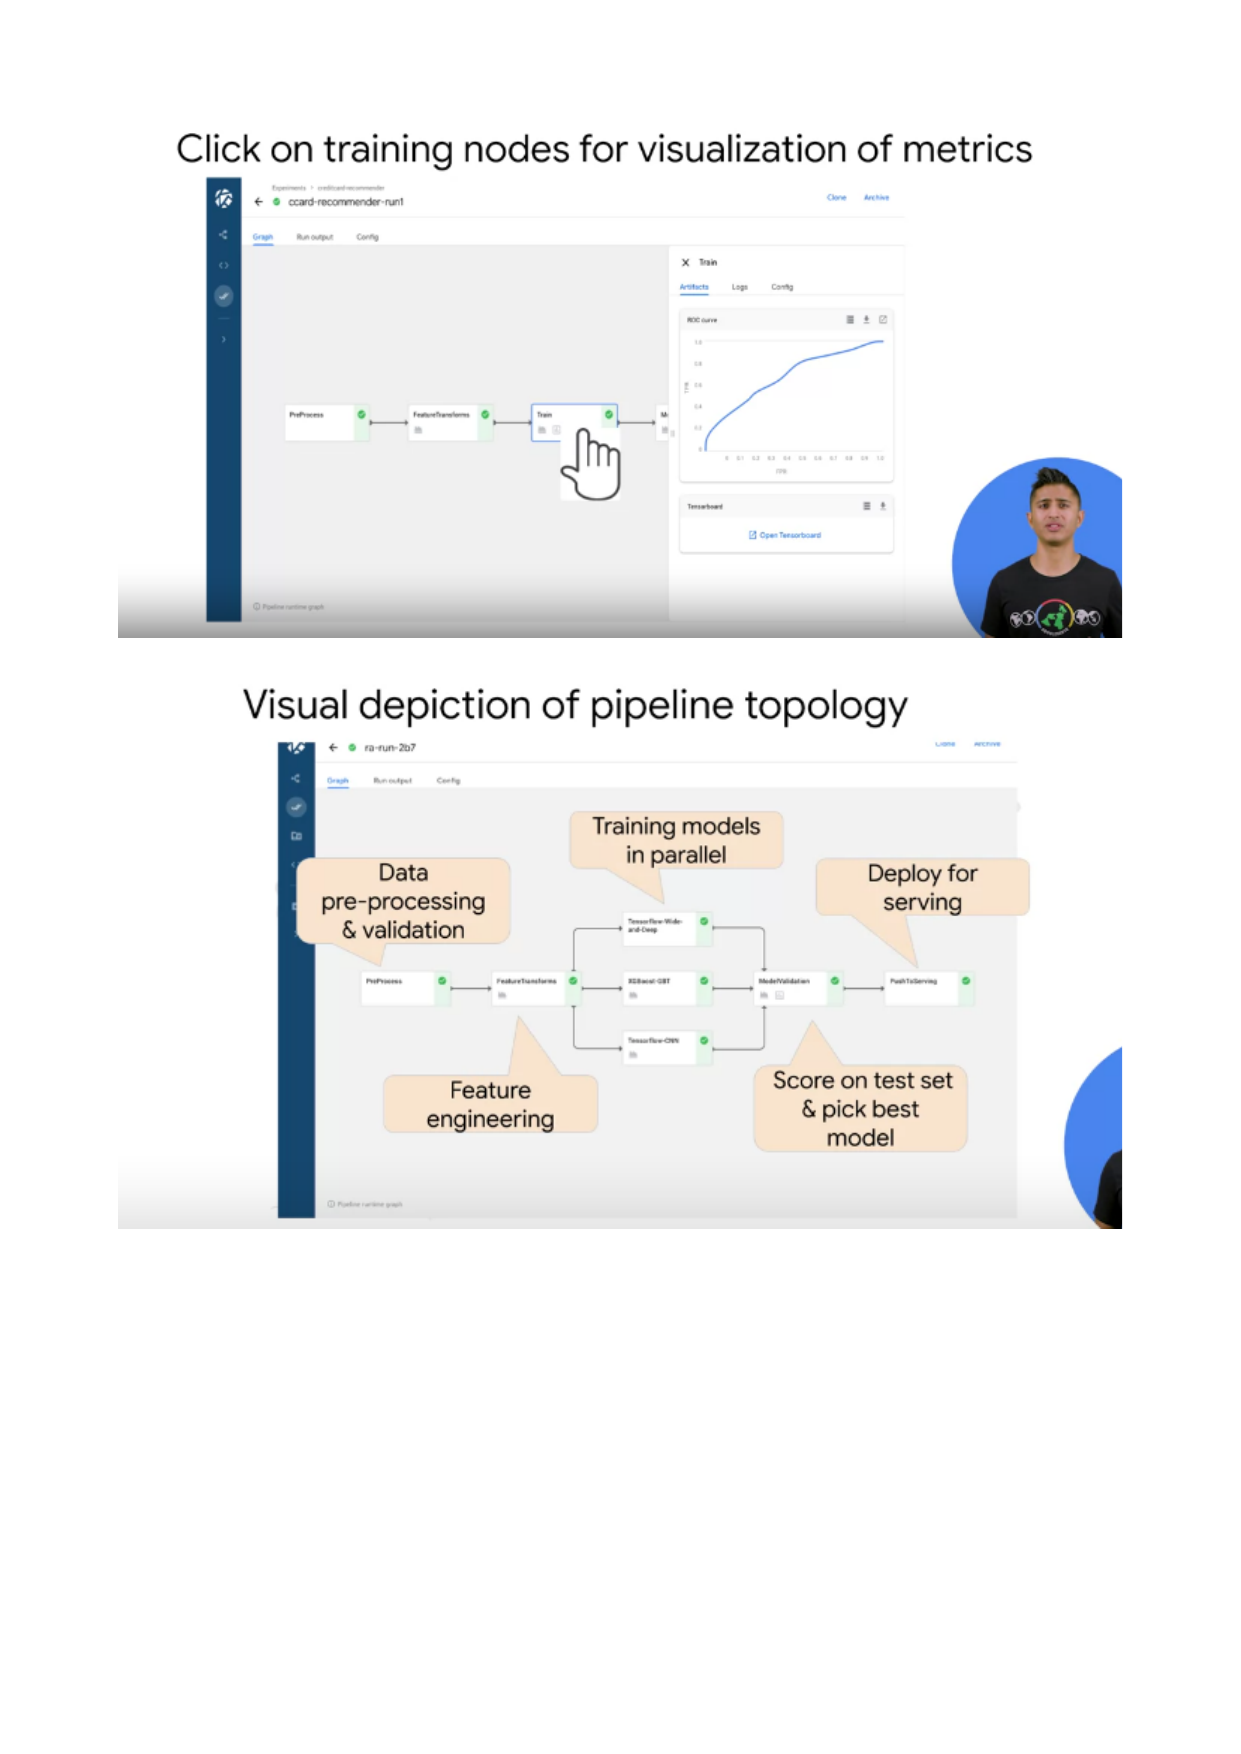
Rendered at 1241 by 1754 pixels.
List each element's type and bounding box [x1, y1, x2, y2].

picture [118, 118, 1123, 638]
picture [118, 666, 1123, 1229]
